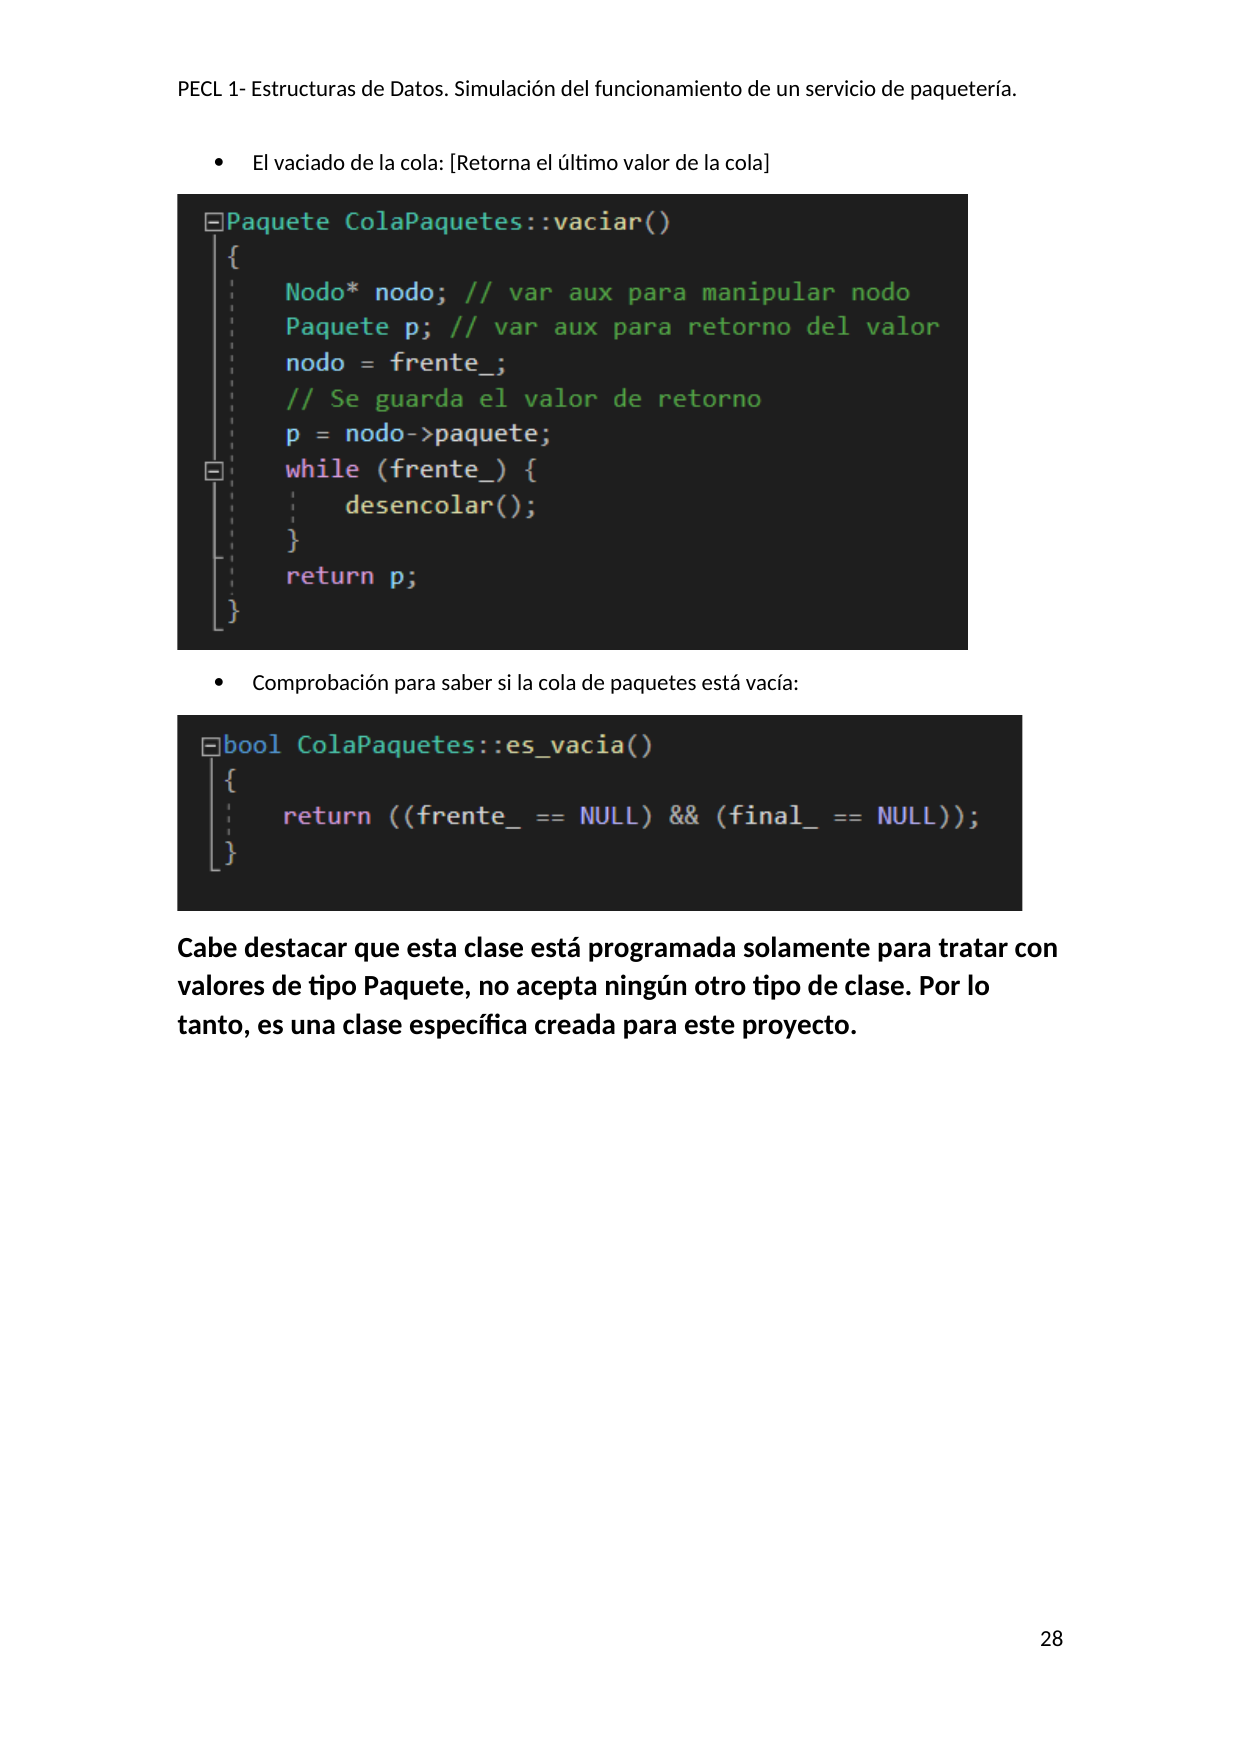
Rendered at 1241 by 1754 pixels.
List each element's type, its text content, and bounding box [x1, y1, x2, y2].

text Cabe destacar que esta clase está programada solamente para tratar con valores de tipo Paquete, no acepta ningún otro tipo de clase. Por lo tanto, es una clase específica creada para este proyecto. [177, 929, 1063, 1042]
picture [177, 715, 1023, 911]
picture [177, 194, 968, 650]
list El vaciado de la cola: [Retorna el último valor de la cola] [215, 148, 1063, 176]
list Comprobación para saber si la cola de paquetes está vacía: [215, 668, 1063, 696]
